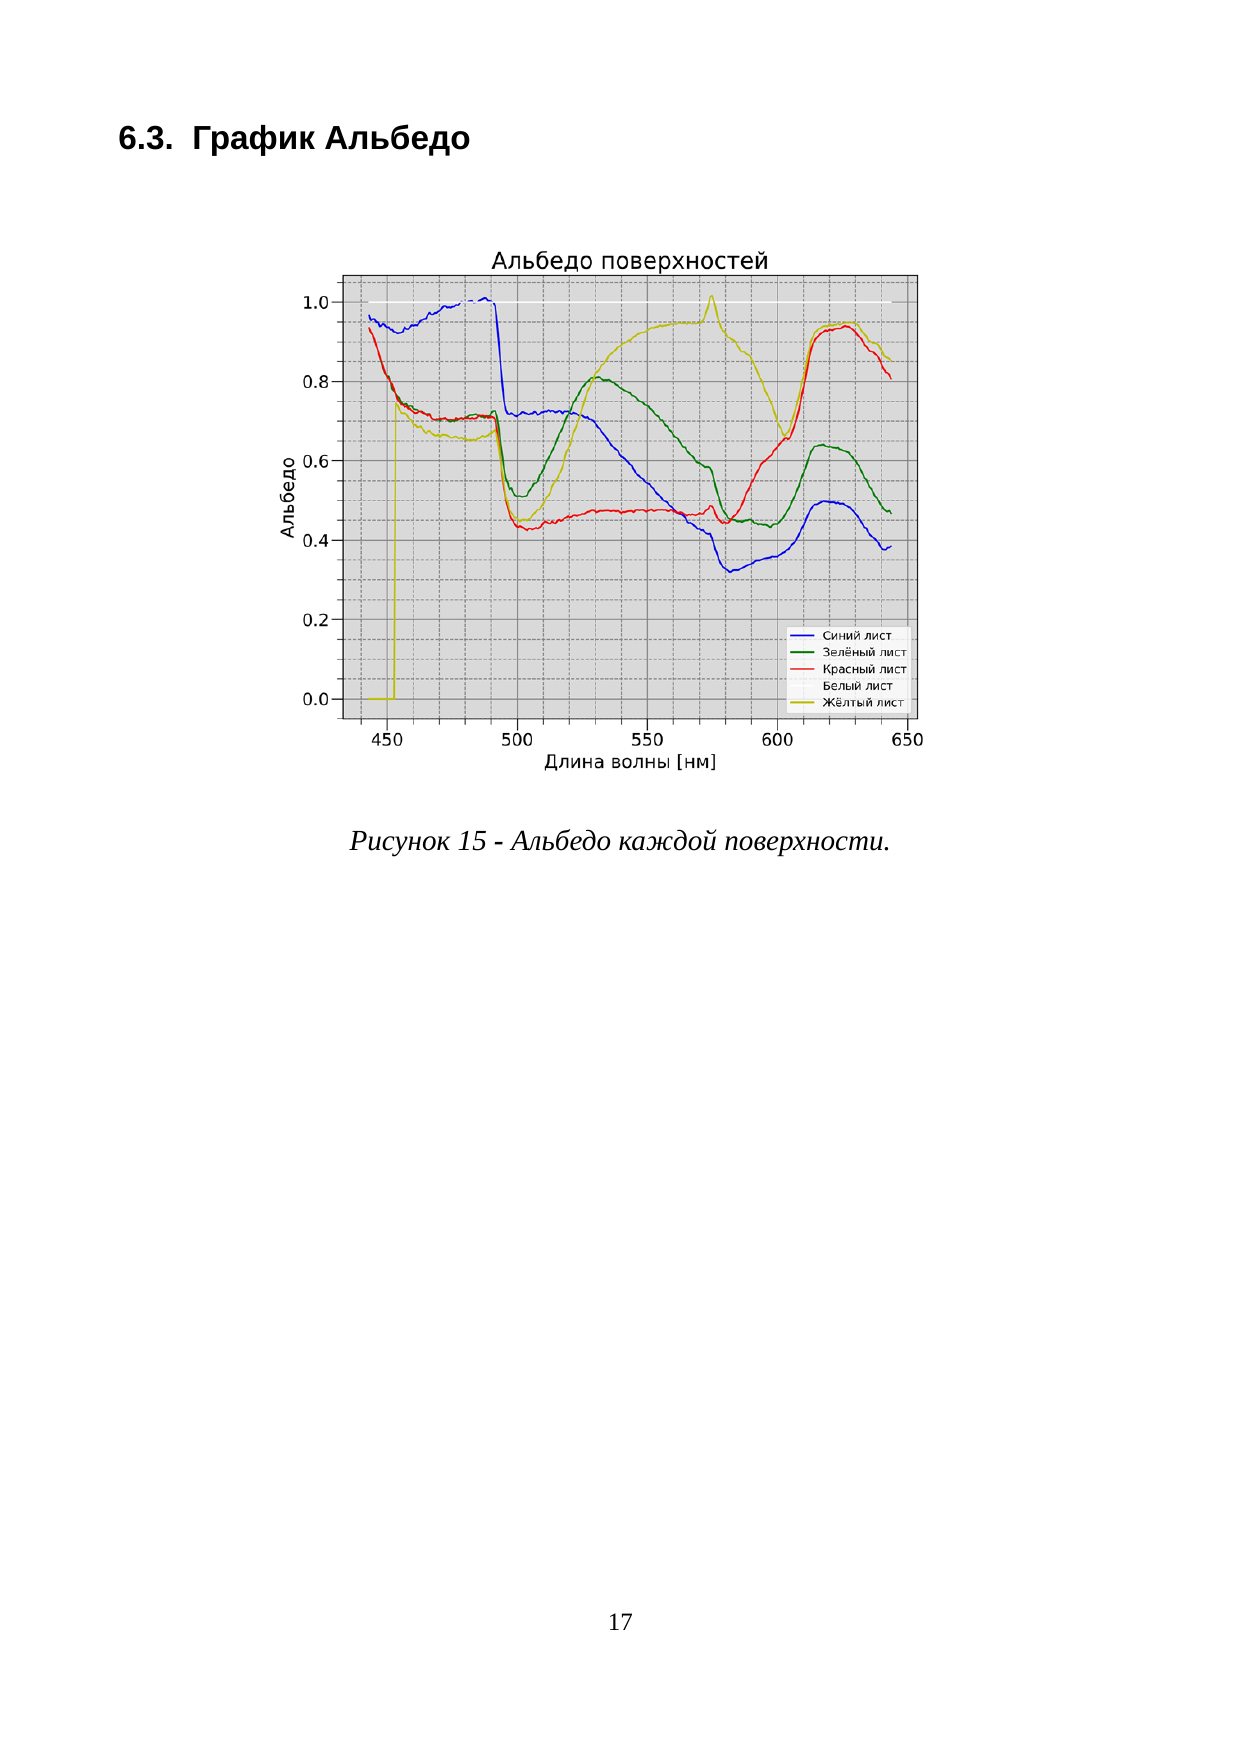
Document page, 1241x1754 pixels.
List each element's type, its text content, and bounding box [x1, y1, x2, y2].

text Рисунок 15 - Альбедо каждой поверхности. [118, 823, 1122, 857]
picture [250, 206, 990, 782]
subtitle График Альбедо [118, 118, 1122, 157]
